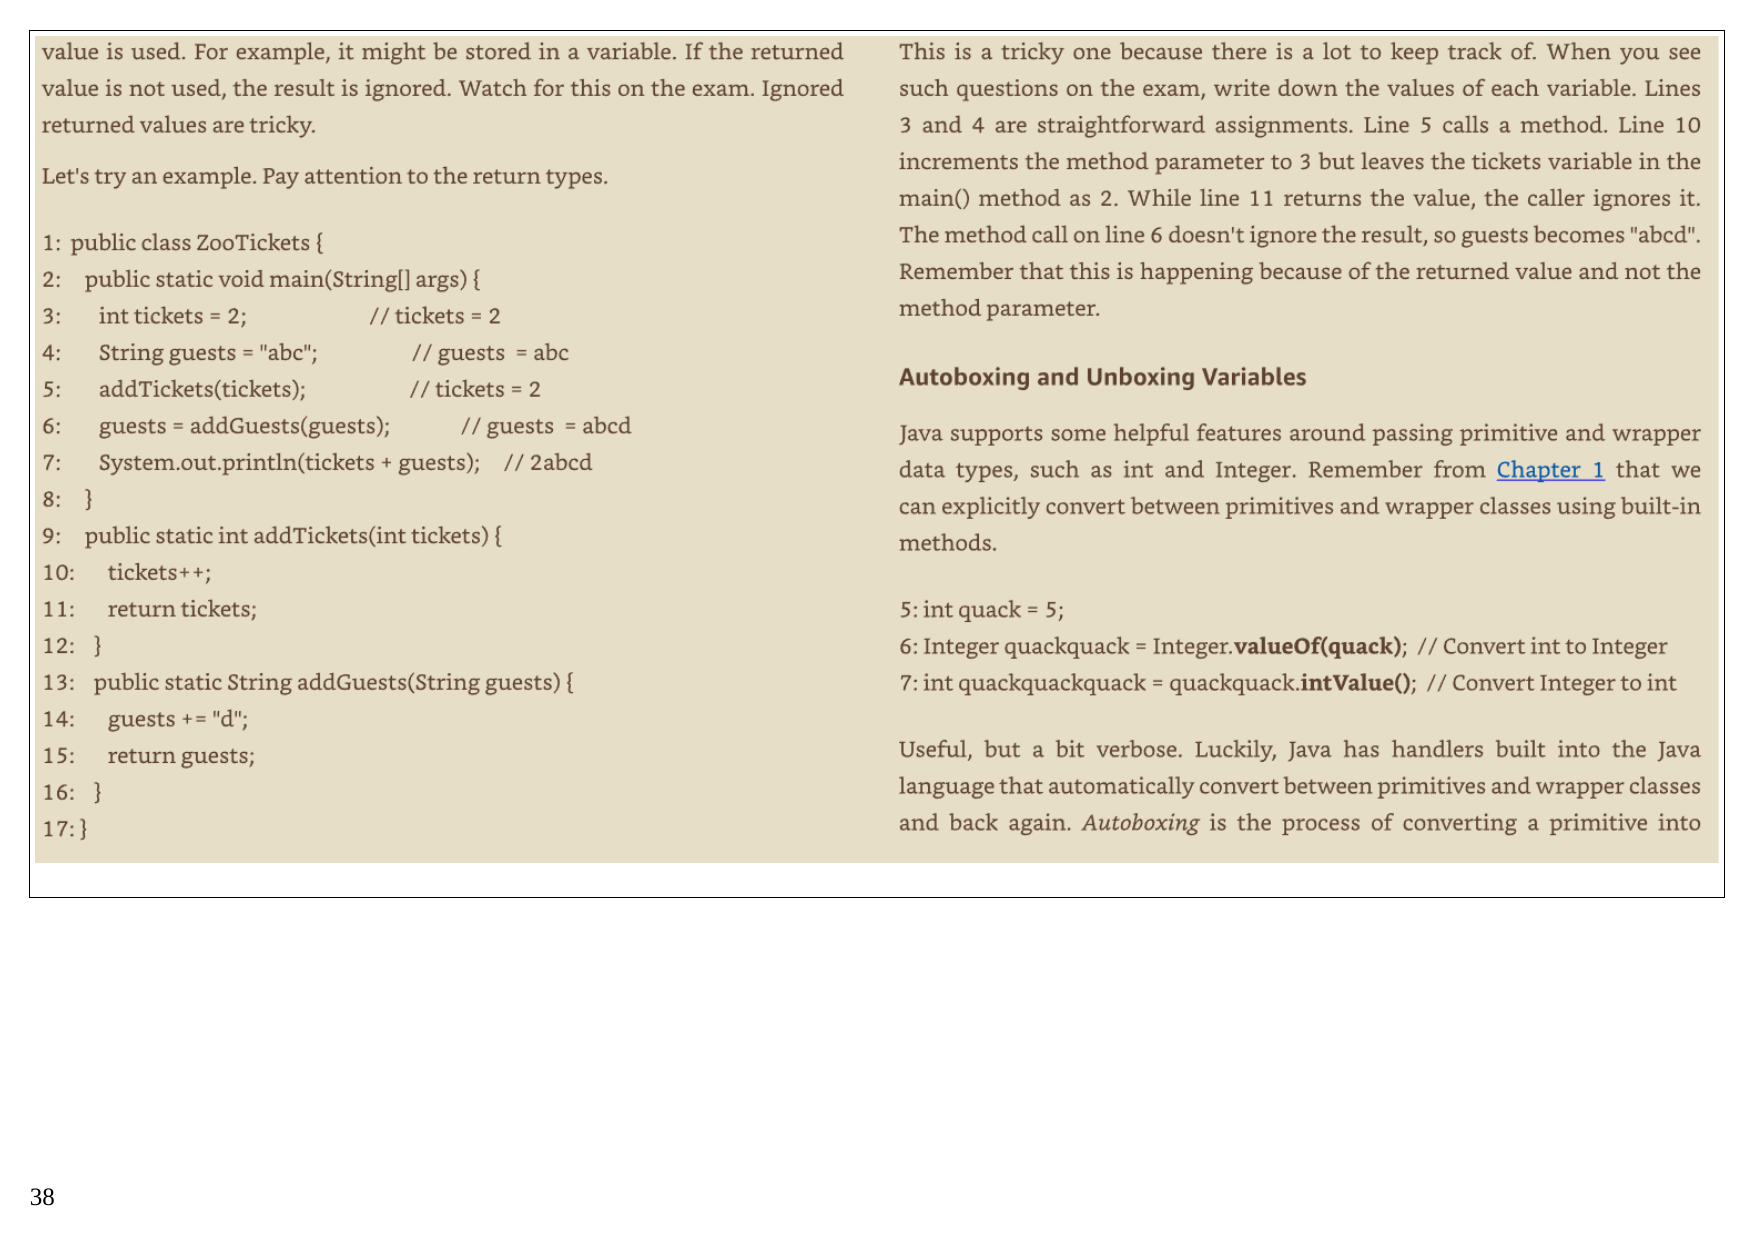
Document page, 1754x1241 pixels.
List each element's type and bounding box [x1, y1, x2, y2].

picture [35, 36, 1719, 863]
table_cell [30, 31, 1724, 897]
